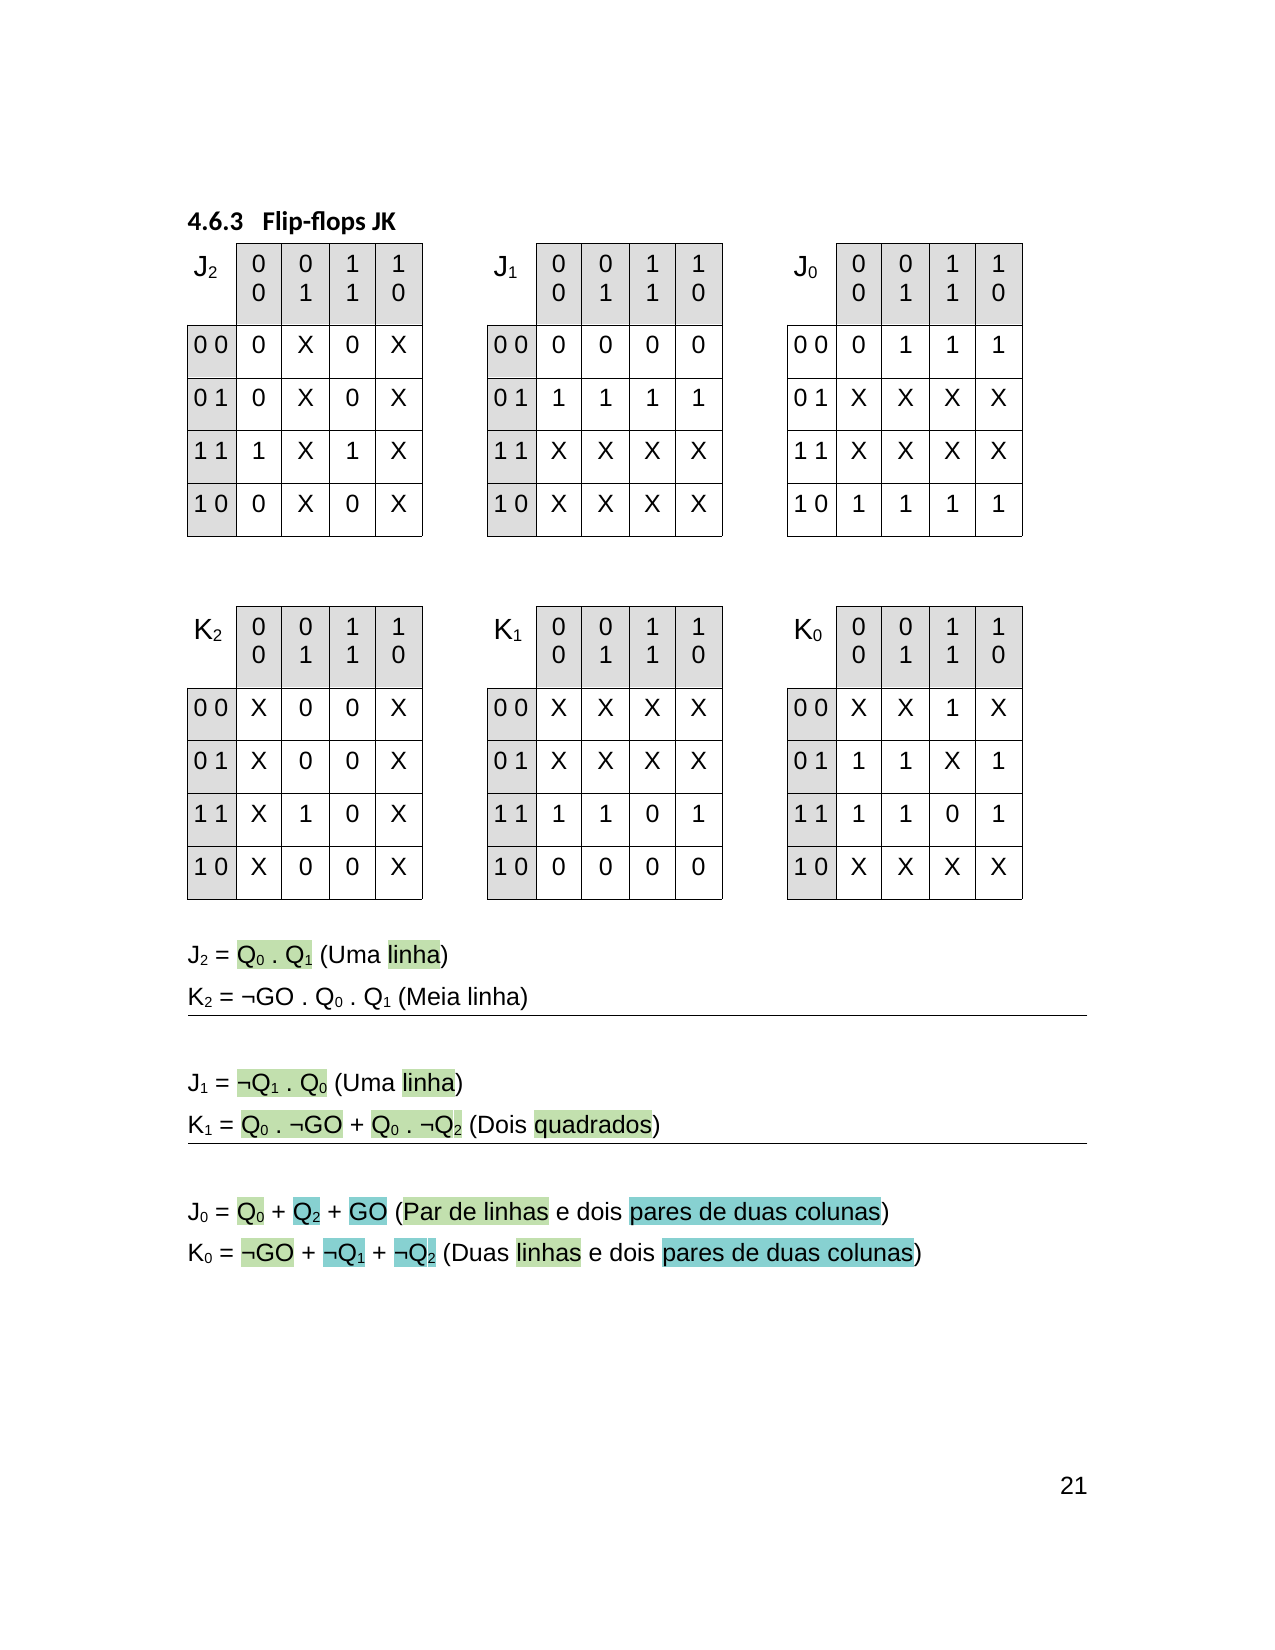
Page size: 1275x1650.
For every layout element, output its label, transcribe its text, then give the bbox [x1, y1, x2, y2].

table_cell X [676, 431, 722, 483]
table_cell X [237, 847, 281, 899]
table_cell 0 [330, 741, 375, 793]
table_cell 0 [330, 484, 375, 536]
table_header 0 1 [882, 607, 929, 687]
table_cell X [976, 689, 1022, 740]
table_header 0 0 [537, 244, 581, 324]
table_cell X [582, 431, 629, 483]
text J1 = ¬Q1 . Q0 (Uma linha) [187, 1068, 1087, 1097]
table_cell 0 [237, 379, 281, 430]
table_cell X [630, 431, 675, 483]
table_cell X [537, 484, 581, 536]
table_cell 0 1 [188, 379, 236, 430]
table_cell 1 [882, 794, 929, 846]
table_cell 0 1 [788, 741, 836, 793]
table_header 0 0 [837, 244, 881, 324]
table_cell X [376, 431, 422, 483]
table_cell 1 [837, 741, 881, 793]
table_cell X [537, 741, 581, 793]
table_cell X [282, 326, 329, 377]
table_cell 1 [282, 794, 329, 846]
table_cell 1 0 [188, 484, 236, 536]
table_cell 1 [537, 379, 581, 430]
table_cell X [376, 794, 422, 846]
table_header 1 0 [676, 244, 722, 324]
table_cell 0 [537, 847, 581, 899]
table_cell 1 [930, 689, 975, 740]
table_cell X [930, 741, 975, 793]
table_cell X [282, 379, 329, 430]
table_cell X [237, 741, 281, 793]
table_cell 0 [930, 794, 975, 846]
table_cell 1 1 [188, 431, 236, 483]
table_cell X [676, 741, 722, 793]
table_cell X [976, 379, 1022, 430]
table_cell 1 [676, 794, 722, 846]
table_cell 1 [237, 431, 281, 483]
table_header 0 1 [282, 244, 329, 324]
table_header 1 1 [330, 607, 375, 687]
table_cell X [837, 689, 881, 740]
table_cell [1023, 606, 1087, 899]
table_cell 1 [882, 484, 929, 536]
table_cell 1 [837, 484, 881, 536]
table_cell 0 [330, 689, 375, 740]
table_header [188, 243, 487, 606]
table_header K2 [188, 606, 236, 687]
table_header 1 1 [930, 607, 975, 687]
table_cell 0 [582, 847, 629, 899]
table_header 1 1 [630, 607, 675, 687]
table_header 0 1 [582, 244, 629, 324]
table_header 1 0 [976, 607, 1022, 687]
text K1 = Q0 . ¬GO + Q0 . ¬Q2 (Dois quadrados) [187, 1110, 1087, 1143]
table_cell 0 0 [188, 689, 236, 740]
table_cell 1 0 [488, 847, 536, 899]
table_cell 0 [582, 326, 629, 377]
table_header [788, 243, 1087, 606]
table_header 1 1 [330, 244, 375, 324]
table_cell 0 [676, 847, 722, 899]
table_cell X [537, 431, 581, 483]
table_cell X [376, 847, 422, 899]
table_cell 0 [237, 326, 281, 377]
table_header K1 [488, 606, 536, 687]
table_cell 1 [582, 379, 629, 430]
table_header [488, 243, 787, 606]
table_cell 1 1 [488, 794, 536, 846]
table_cell 0 [330, 794, 375, 846]
table_cell 0 0 [788, 689, 836, 740]
table_cell X [837, 379, 881, 430]
table_header 1 0 [676, 607, 722, 687]
table_cell X [582, 484, 629, 536]
table_cell X [376, 326, 422, 377]
table_cell 1 [976, 484, 1022, 536]
table_cell 1 [976, 741, 1022, 793]
table_cell 0 [837, 326, 881, 377]
table_cell X [537, 689, 581, 740]
table_cell 1 1 [788, 431, 836, 483]
table_cell X [930, 379, 975, 430]
table_cell 1 [330, 431, 375, 483]
table_header 1 1 [930, 244, 975, 324]
table_cell 0 [330, 847, 375, 899]
table_cell 0 [282, 689, 329, 740]
table_cell X [630, 484, 675, 536]
table_header J1 [488, 243, 536, 324]
table_cell X [930, 847, 975, 899]
table_cell 1 0 [488, 484, 536, 536]
table_cell 1 [930, 326, 975, 377]
table_cell 1 [537, 794, 581, 846]
table_cell 1 0 [788, 847, 836, 899]
table_cell 0 [630, 326, 675, 377]
table_header 0 0 [237, 607, 281, 687]
table_header J0 [788, 243, 836, 324]
table_cell X [376, 689, 422, 740]
table_cell X [930, 431, 975, 483]
table_cell 0 0 [488, 326, 536, 377]
table_cell 1 [837, 794, 881, 846]
table_header 1 1 [630, 244, 675, 324]
table_cell 1 1 [488, 431, 536, 483]
table_cell 1 0 [188, 847, 236, 899]
table_cell 0 [630, 847, 675, 899]
table_cell 1 [976, 794, 1022, 846]
table_cell X [837, 431, 881, 483]
table_header 0 0 [237, 244, 281, 324]
table_cell 0 [330, 326, 375, 377]
table_cell X [882, 689, 929, 740]
table_cell [723, 606, 787, 899]
table_cell 0 0 [188, 326, 236, 377]
text K2 = ¬GO . Q0 . Q1 (Meia linha) [187, 981, 1087, 1015]
table_cell 1 1 [788, 794, 836, 846]
table_cell 0 0 [788, 326, 836, 377]
table_cell X [376, 379, 422, 430]
table_cell 0 [676, 326, 722, 377]
table_cell 0 1 [488, 741, 536, 793]
table_cell X [237, 794, 281, 846]
table_cell [423, 606, 487, 899]
table_cell 1 [930, 484, 975, 536]
table_cell 0 [282, 847, 329, 899]
table_cell X [630, 741, 675, 793]
table_cell X [676, 484, 722, 536]
table_header 1 0 [376, 607, 422, 687]
table_cell X [976, 431, 1022, 483]
table_cell 0 [330, 379, 375, 430]
table_header K0 [788, 606, 836, 687]
table_cell X [630, 689, 675, 740]
subtitle Flip-flops JK [187, 204, 1087, 237]
table_cell 1 0 [788, 484, 836, 536]
table_cell X [376, 484, 422, 536]
table_cell 0 0 [488, 689, 536, 740]
table_header 1 0 [976, 244, 1022, 324]
table_header 1 0 [376, 244, 422, 324]
table_cell X [582, 689, 629, 740]
table_cell 1 [882, 326, 929, 377]
table_header J2 [188, 243, 236, 324]
table_cell X [282, 431, 329, 483]
table_header 0 0 [537, 607, 581, 687]
table_header 0 0 [837, 607, 881, 687]
text J2 = Q0 . Q1 (Uma linha) [187, 940, 1087, 969]
table_cell 1 [676, 379, 722, 430]
table_cell X [882, 431, 929, 483]
table_cell 1 [976, 326, 1022, 377]
text J0 = Q0 + Q2 + GO (Par de linhas e dois pares de duas colunas) [187, 1197, 1087, 1225]
table_cell 0 [237, 484, 281, 536]
table_cell 1 [630, 379, 675, 430]
table_cell 0 [630, 794, 675, 846]
table_header 0 1 [282, 607, 329, 687]
table_header 0 1 [882, 244, 929, 324]
table_cell X [237, 689, 281, 740]
table_cell X [882, 379, 929, 430]
table_cell 1 1 [188, 794, 236, 846]
table_cell X [837, 847, 881, 899]
text K0 = ¬GO + ¬Q1 + ¬Q2 (Duas linhas e dois pares de duas colunas) [187, 1238, 1087, 1267]
table_cell 0 1 [488, 379, 536, 430]
table_cell 0 [537, 326, 581, 377]
table_header 0 1 [582, 607, 629, 687]
table_cell 0 1 [788, 379, 836, 430]
table_cell X [376, 741, 422, 793]
table_cell X [882, 847, 929, 899]
table_cell 1 [582, 794, 629, 846]
table_cell X [582, 741, 629, 793]
table_cell X [676, 689, 722, 740]
table_cell 0 [282, 741, 329, 793]
table_cell 0 1 [188, 741, 236, 793]
table_cell X [282, 484, 329, 536]
table_cell 1 [882, 741, 929, 793]
table_cell X [976, 847, 1022, 899]
